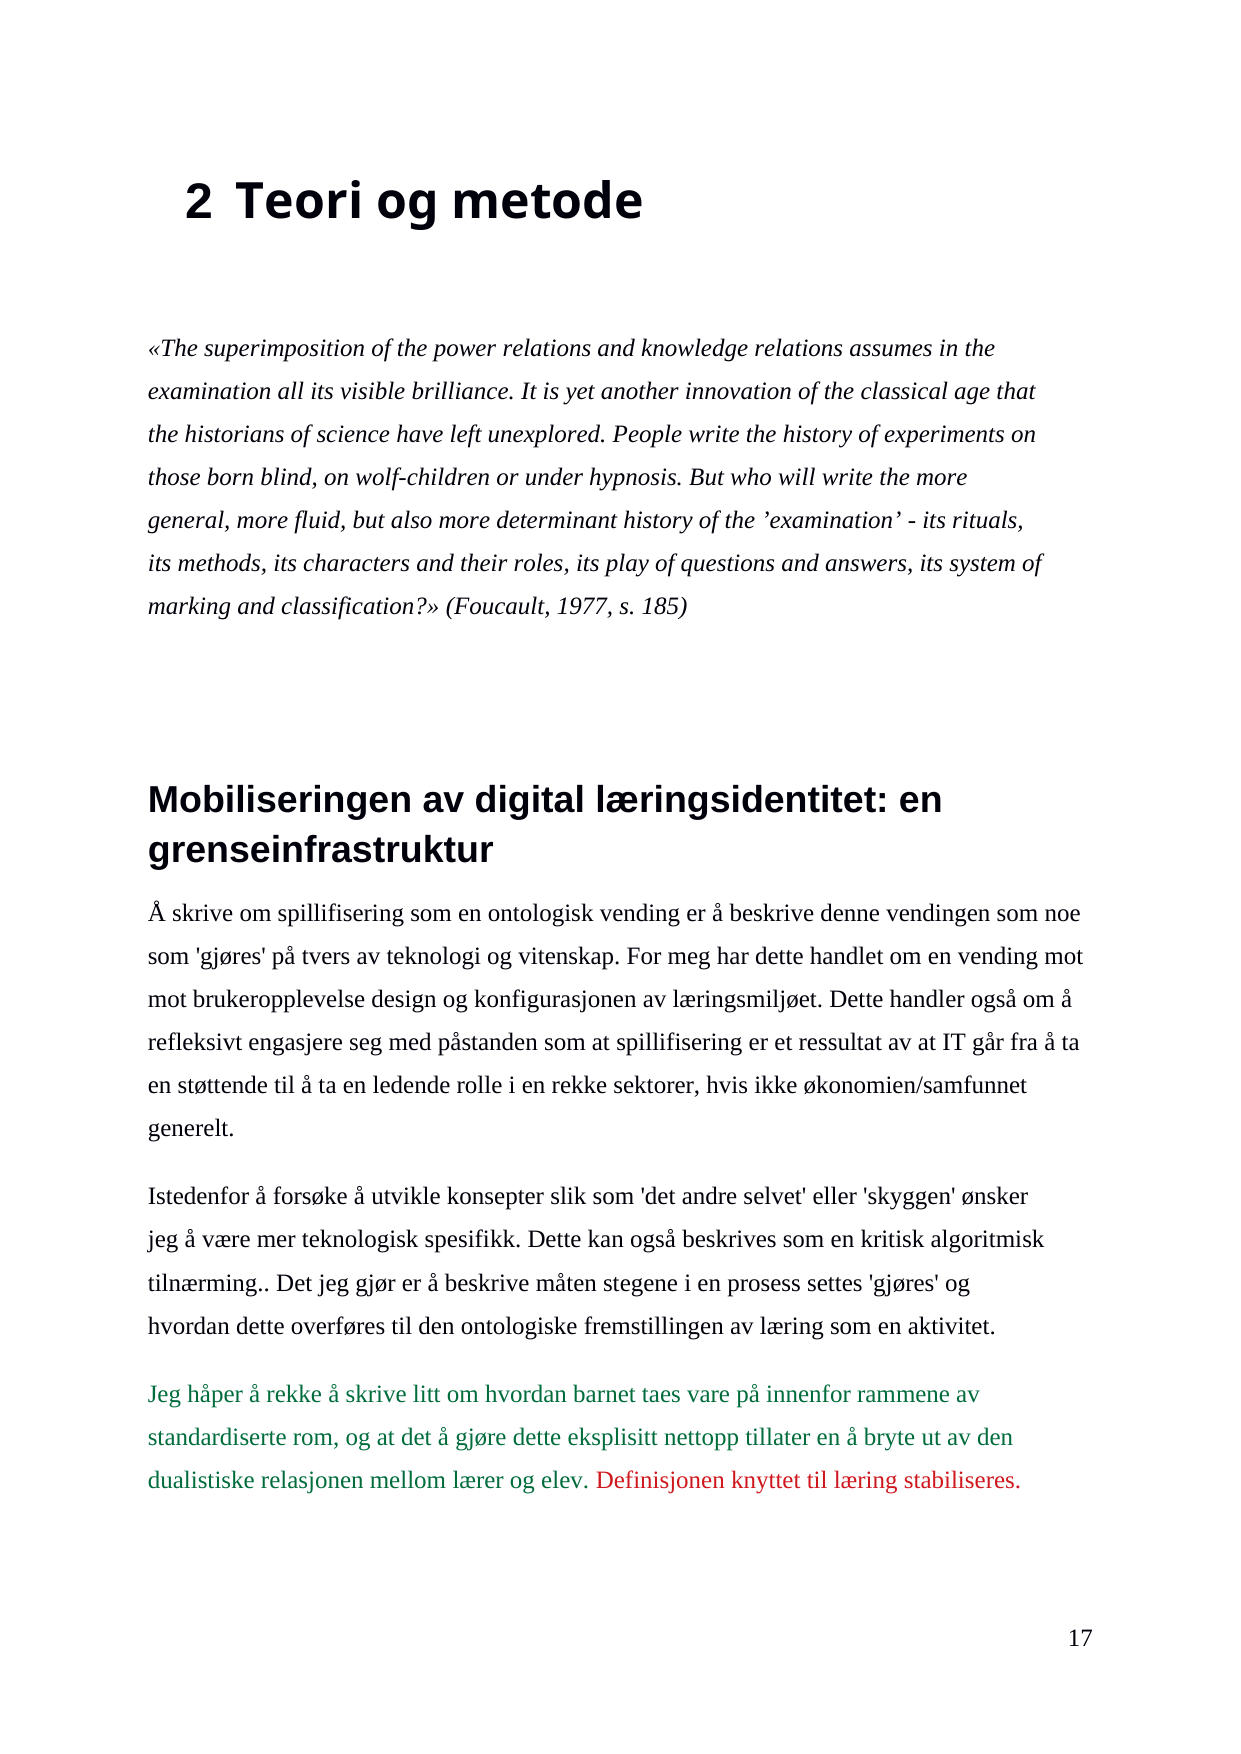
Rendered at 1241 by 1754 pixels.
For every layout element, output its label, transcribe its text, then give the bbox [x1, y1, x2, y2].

subtitle Mobiliseringen av digital læringsidentitet: en grenseinfrastruktur [148, 778, 1092, 870]
text Jeg håper å rekke å skrive litt om hvordan barnet taes vare på innenfor rammene av standardiserte rom, og at det å gjøre dette eksplisitt nettopp tillater en å bryte ut av den dualistiske relasjonen mellom lærer og elev. Definisjonen knyttet til læring stabiliseres. [148, 1379, 1046, 1494]
text «The superimposition of the power relations and knowledge relations assumes in the examination all its visible brilliance. It is yet another innovation of the classical age that the historians of science have left unexplored. People write the history of experiments on those born blind, on wolf-children or under hypnosis. But who will write the more general, more fluid, but also more determinant history of the ’examination’ - its rituals, its methods, its characters and their roles, its play of questions and answers, its system of marking and classification?» (Foucault, 1977, s. 185) [148, 333, 1046, 620]
text Istedenfor å forsøke å utvikle konsepter slik som 'det andre selvet' eller 'skyggen' ønsker jeg å være mer teknologisk spesifikk. Dette kan også beskrives som en kritisk algoritmisk tilnærming.. Det jeg gjør er å beskrive måten stegene i en prosess settes 'gjøres' og hvordan dette overføres til den ontologiske fremstillingen av læring som en aktivitet. [148, 1181, 1046, 1339]
text Å skrive om spillifisering som en ontologisk vending er å beskrive denne vendingen som noe som 'gjøres' på tvers av teknologi og vitenskap. For meg har dette handlet om en vending mot mot brukeropplevelse design og konfigurasjonen av læringsmiljøet. Dette handler også om å refleksivt engasjere seg med påstanden som at spillifisering er et ressultat av at IT går fra å ta en støttende til å ta en ledende rolle i en rekke sektorer, hvis ikke økonomien/samfunnet generelt. [148, 898, 1092, 1142]
subtitle Teori og metode [185, 165, 1092, 233]
